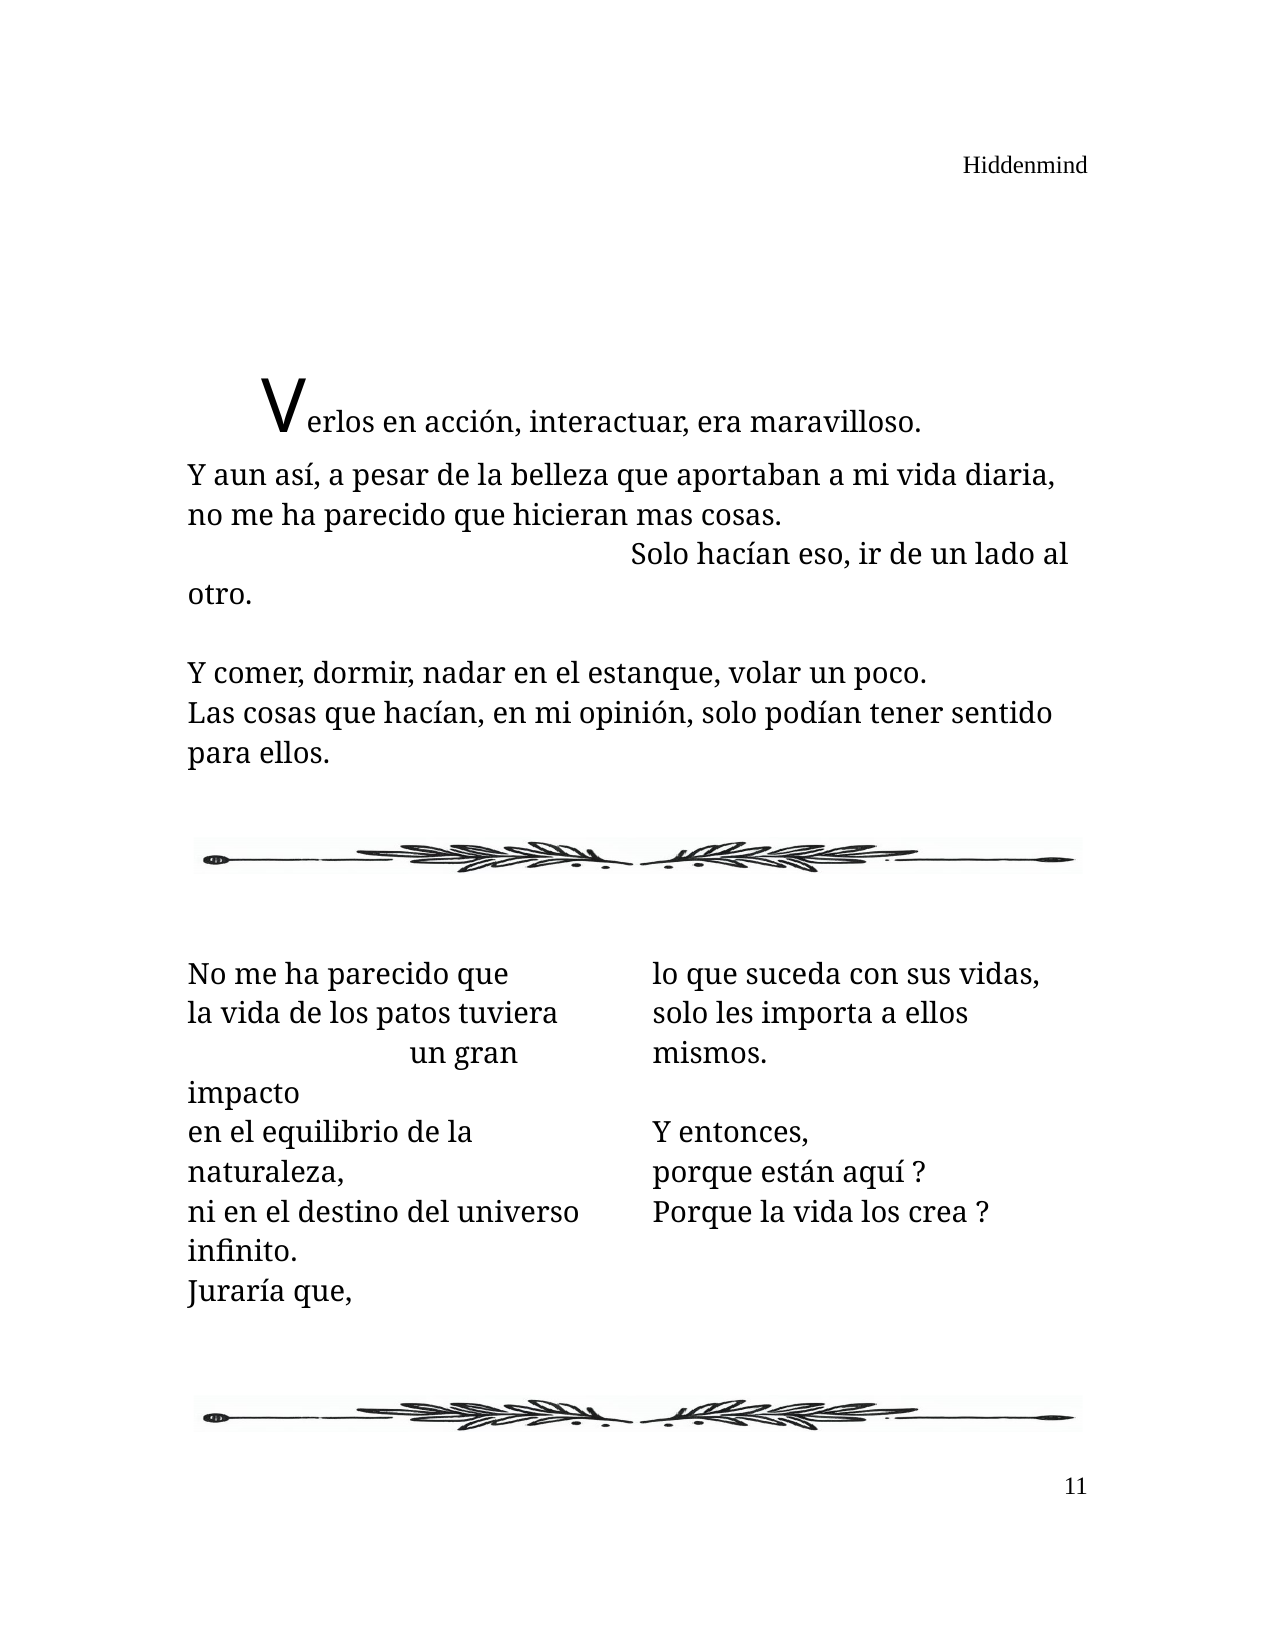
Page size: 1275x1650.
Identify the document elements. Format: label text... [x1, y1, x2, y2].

text Solo hacían eso, ir de un lado al otro. [187, 533, 1087, 613]
text la vida de los patos tuviera [187, 993, 622, 1032]
text solo les importa a ellos mismos. [652, 993, 1087, 1072]
text ni en el destino del universo infinito. [187, 1191, 622, 1270]
text Juraría que, [187, 1270, 622, 1310]
text Porque la vida los crea ? [652, 1191, 1087, 1231]
picture [193, 837, 1083, 874]
text en el equilibrio de la naturaleza, [187, 1112, 622, 1191]
text Verlos en acción, interactuar, era maravilloso. [187, 352, 1087, 454]
picture [193, 1395, 1083, 1432]
text Y entonces, [652, 1112, 1087, 1151]
text porque están aquí ? [652, 1151, 1087, 1191]
text lo que suceda con sus vidas, [652, 953, 1087, 993]
text un gran impacto [187, 1032, 622, 1112]
text No me ha parecido que [187, 953, 622, 993]
text no me ha parecido que hicieran mas cosas. [187, 494, 1087, 533]
text Las cosas que hacían, en mi opinión, solo podían tener sentido para ellos. [187, 692, 1087, 772]
text Y aun así, a pesar de la belleza que aportaban a mi vida diaria, [187, 454, 1087, 494]
text Y comer, dormir, nadar en el estanque, volar un poco. [187, 652, 1087, 692]
